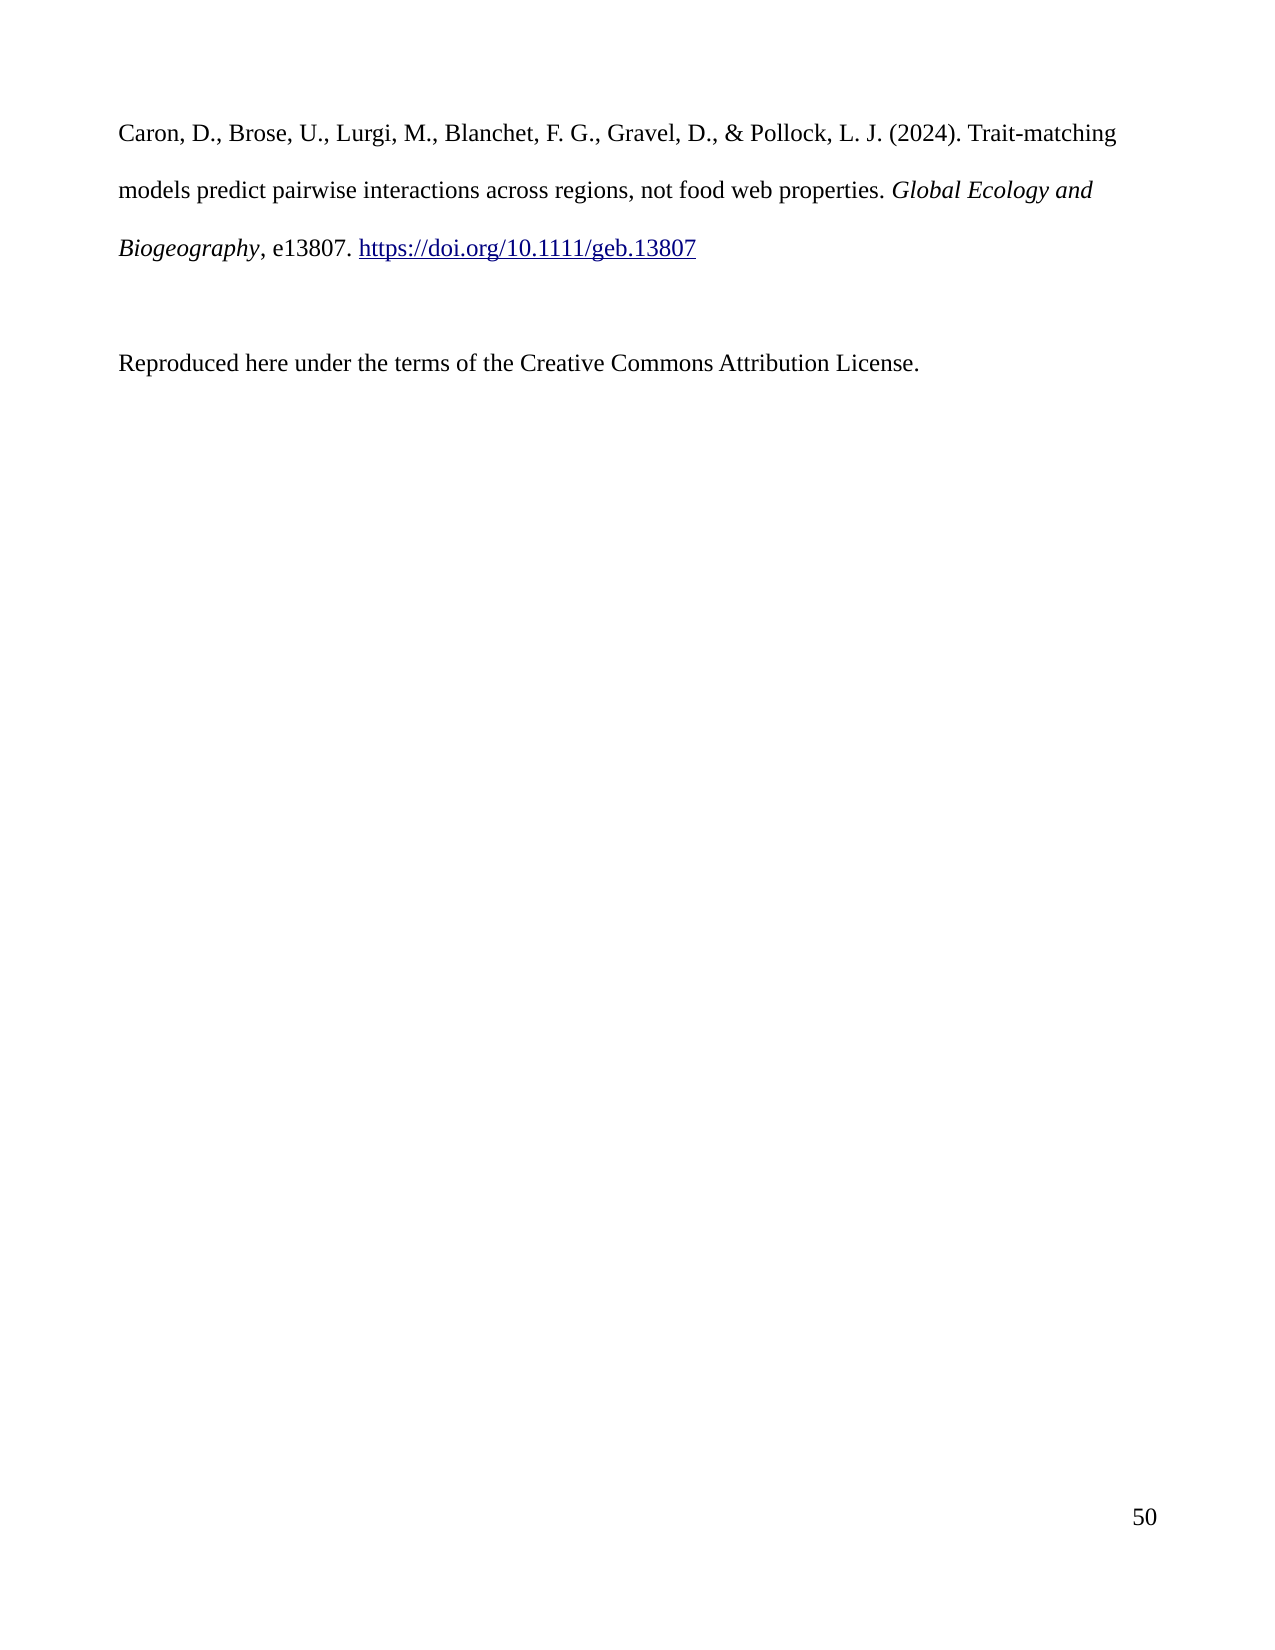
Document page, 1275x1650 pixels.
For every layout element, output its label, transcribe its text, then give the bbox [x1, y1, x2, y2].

text Reproduced here under the terms of the Creative Commons Attribution License. [118, 348, 1157, 377]
text Caron, D., Brose, U., Lurgi, M., Blanchet, F. G., Gravel, D., & Pollock, L. J. (2024). Trait‐matching models predict pairwise interactions across regions, not food web properties. Global Ecology and Biogeography, e13807. https://doi.org/10.1111/geb.13807 [118, 118, 1157, 262]
